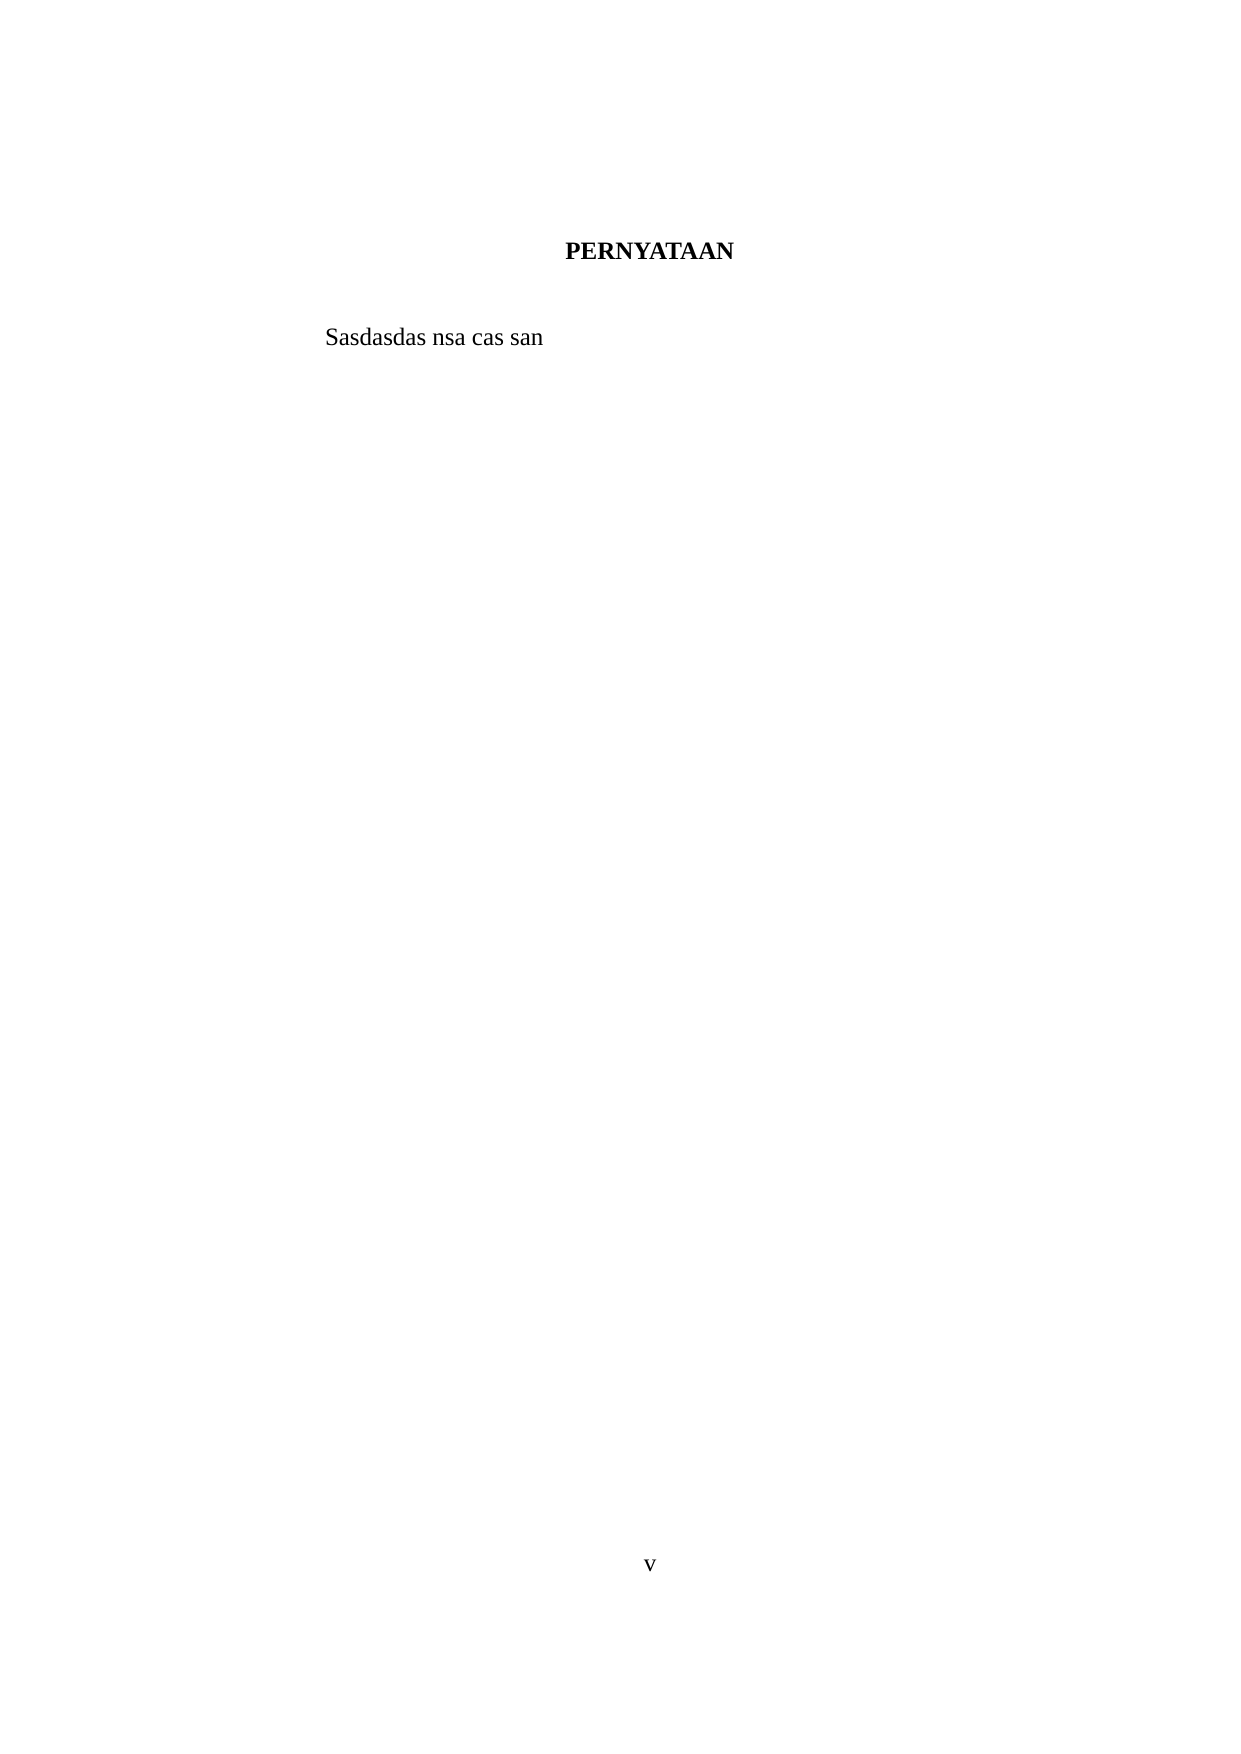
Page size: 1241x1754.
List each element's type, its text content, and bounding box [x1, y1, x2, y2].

text Sasdasdas nsa cas san [236, 322, 1063, 351]
subtitle PERNYATAAN [236, 236, 1063, 265]
